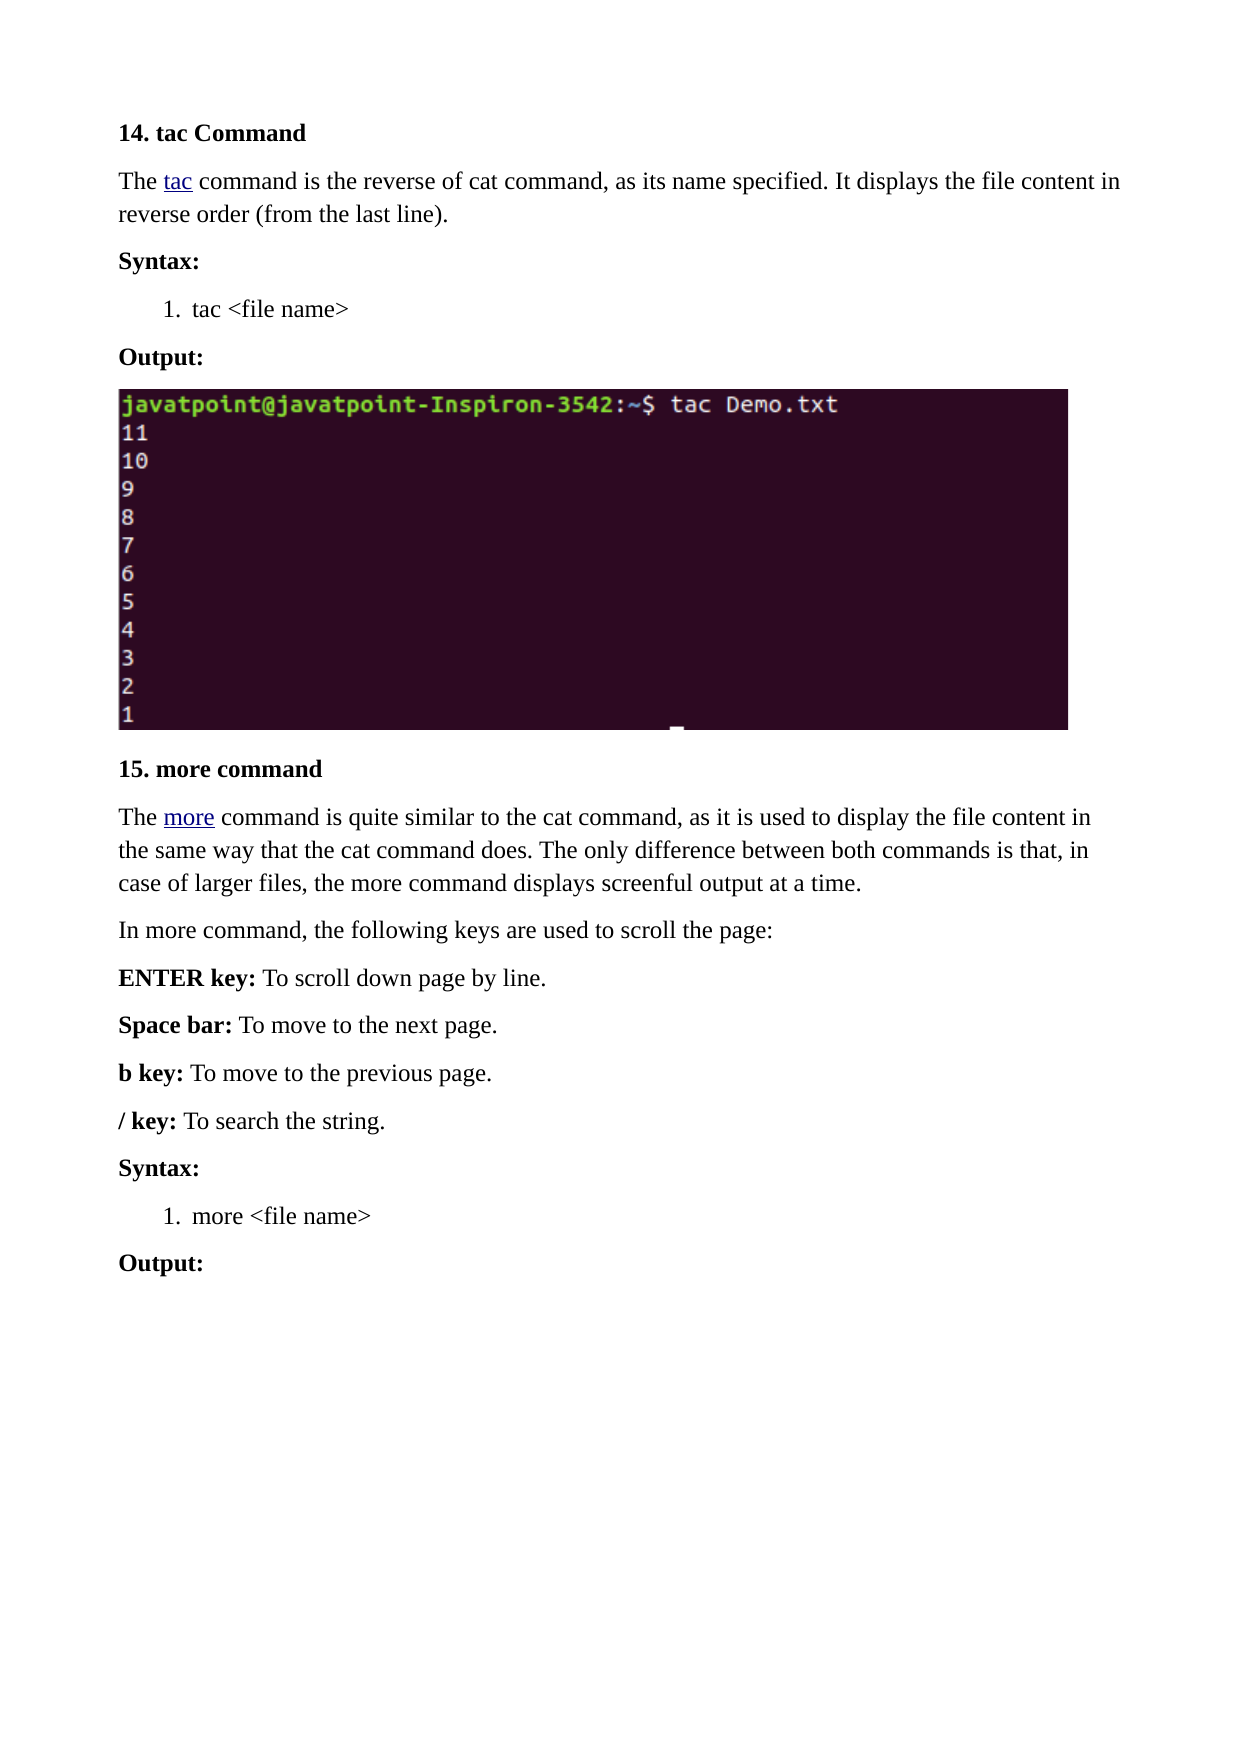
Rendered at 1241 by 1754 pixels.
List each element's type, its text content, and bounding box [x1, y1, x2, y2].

list more <file name> [162, 1201, 1122, 1230]
text 15. more command [118, 754, 1122, 783]
picture [118, 389, 1069, 730]
text ENTER key: To scroll down page by line. [118, 963, 1122, 992]
text Output: [118, 342, 1122, 370]
text Syntax: [118, 246, 1122, 275]
text Output: [118, 1248, 1122, 1277]
text Syntax: [118, 1153, 1122, 1182]
list tac <file name> [162, 294, 1122, 323]
text The more command is quite similar to the cat command, as it is used to display the file content in the same way that the cat command does. The only difference between both commands is that, in case of larger files, the more command displays screenful output at a time. [118, 802, 1122, 896]
text Space bar: To move to the next page. [118, 1011, 1122, 1039]
text The tac command is the reverse of cat command, as its name specified. It displays the file content in reverse order (from the last line). [118, 166, 1122, 227]
text 14. tac Command [118, 118, 1122, 147]
text / key: To search the string. [118, 1106, 1122, 1134]
text b key: To move to the previous page. [118, 1058, 1122, 1087]
text In more command, the following keys are used to scroll the page: [118, 915, 1122, 944]
